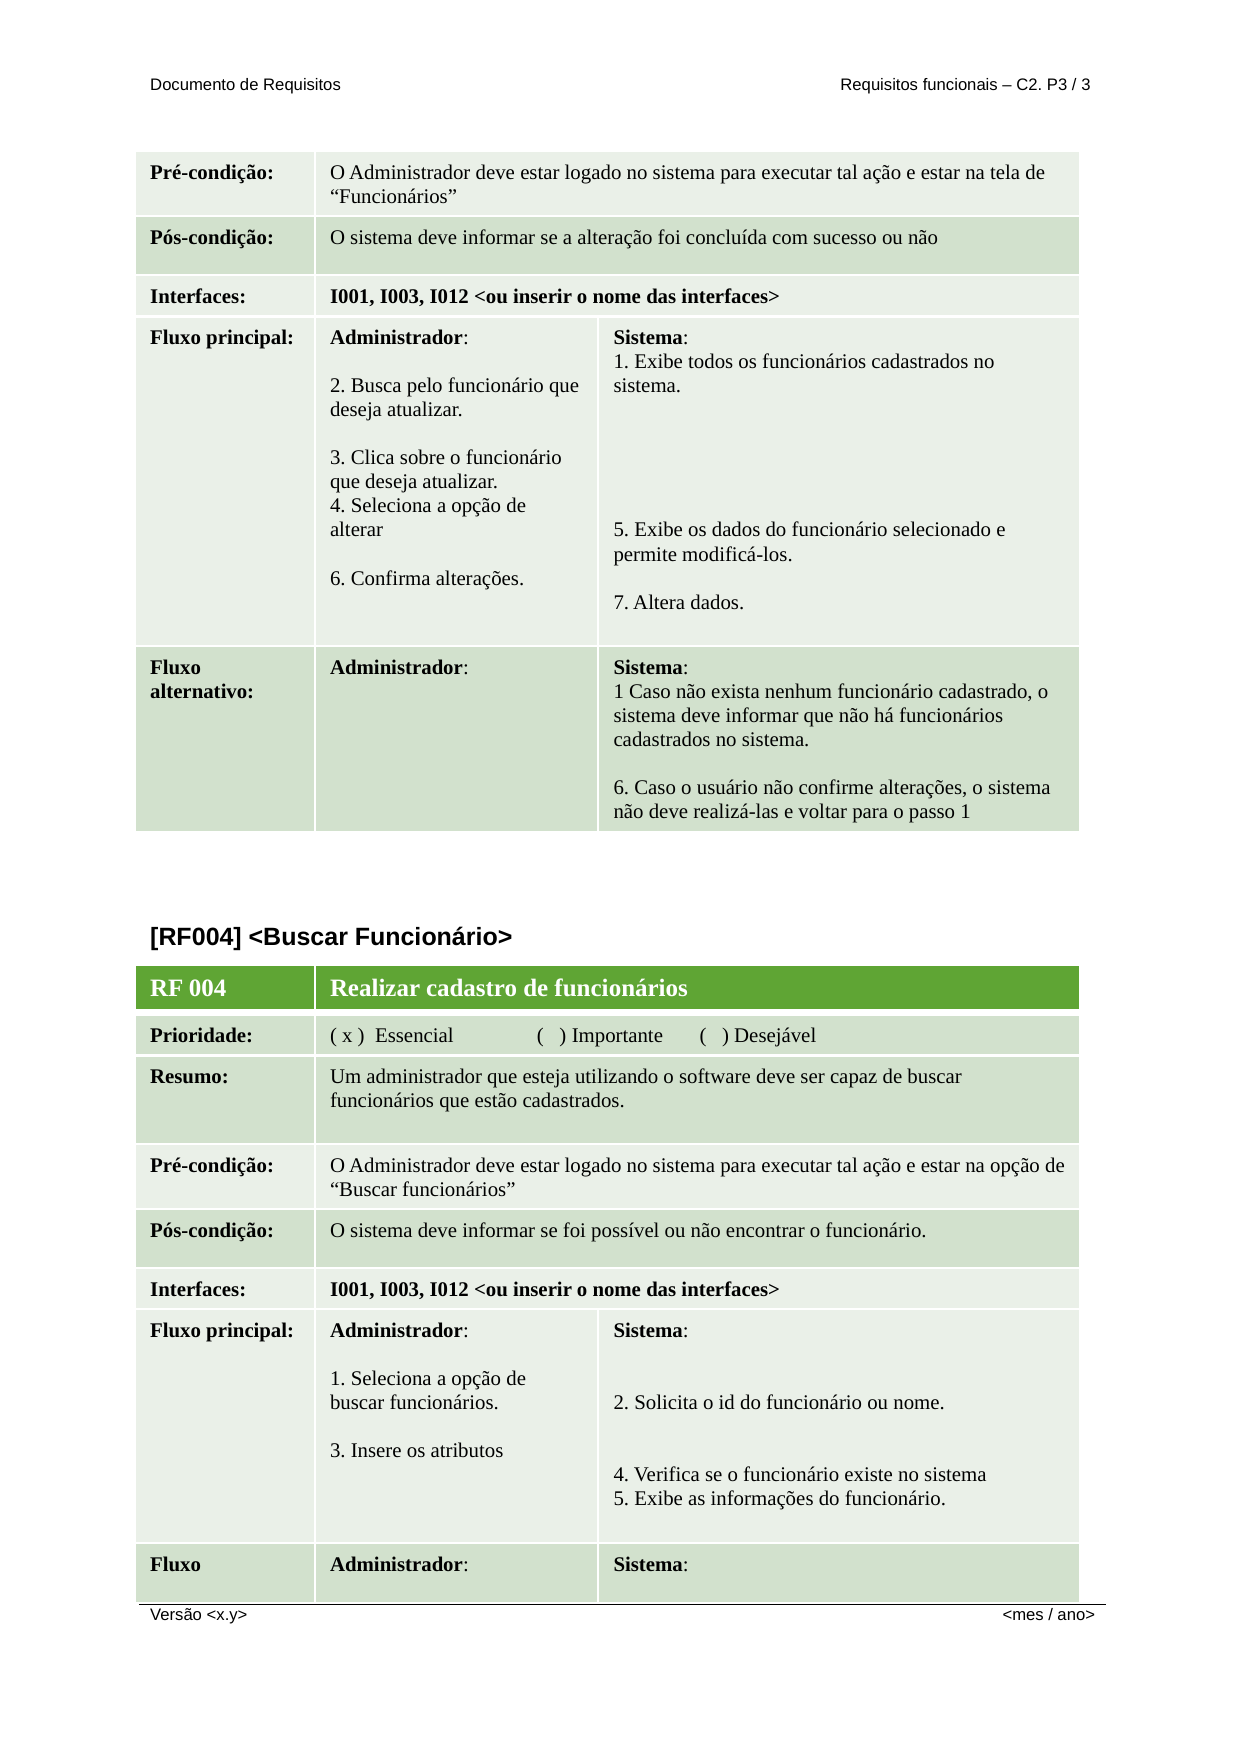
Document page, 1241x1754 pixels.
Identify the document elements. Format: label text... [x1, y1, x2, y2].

table_cell Pós-condição: [136, 217, 314, 274]
table_cell Um administrador que esteja utilizando o software deve ser capaz de buscar funcionários que estão cadastrados. [316, 1057, 1079, 1143]
table_cell Pós-condição: [136, 1210, 314, 1267]
table_cell Pré-condição: [136, 152, 314, 215]
table_cell Administrador: 1. Seleciona a opção de buscar funcionários. 3. Insere os atributos [316, 1310, 597, 1542]
table_cell O Administrador deve estar logado no sistema para executar tal ação e estar na tela de “Funcionários” [316, 152, 1079, 215]
table_cell ( x ) Essencial ( ) Importante ( ) Desejável [316, 1016, 1079, 1054]
table_cell Sistema: 1 Caso não exista nenhum funcionário cadastrado, o sistema deve informar que não há funcionários cadastrados no sistema. 6. Caso o usuário não confirme alterações, o sistema não deve realizá-las e voltar para o passo 1 [599, 647, 1079, 831]
table_cell Pré-condição: [136, 1145, 314, 1208]
table_cell Fluxo [136, 1544, 314, 1602]
table_cell O sistema deve informar se a alteração foi concluída com sucesso ou não [316, 217, 1079, 274]
table_cell Interfaces: [136, 276, 314, 315]
table_cell I001, I003, I012 <ou inserir o nome das interfaces> [316, 1269, 1079, 1308]
table_cell I001, I003, I012 <ou inserir o nome das interfaces> [316, 276, 1079, 315]
table_cell Administrador: [316, 647, 597, 831]
table_cell Administrador: 2. Busca pelo funcionário que deseja atualizar. 3. Clica sobre o funcionário que deseja atualizar. 4. Seleciona a opção de alterar 6. Confirma alterações. [316, 318, 597, 645]
table_cell Administrador: [316, 1544, 597, 1602]
table_cell Fluxo principal: [136, 1310, 314, 1542]
table_cell Fluxo principal: [136, 318, 314, 645]
table_cell Fluxo alternativo: [136, 647, 314, 831]
text [RF004] <Buscar Funcionário> [150, 922, 1090, 951]
table_cell Sistema: 1. Exibe todos os funcionários cadastrados no sistema. 5. Exibe os dados do funcionário selecionado e permite modificá-los. 7. Altera dados. [599, 318, 1079, 645]
table_cell Interfaces: [136, 1269, 314, 1308]
table_cell O sistema deve informar se foi possível ou não encontrar o funcionário. [316, 1210, 1079, 1267]
table_cell Prioridade: [136, 1016, 314, 1054]
table_cell O Administrador deve estar logado no sistema para executar tal ação e estar na opção de “Buscar funcionários” [316, 1145, 1079, 1208]
table_cell Sistema: 2. Solicita o id do funcionário ou nome. 4. Verifica se o funcionário existe no sistema 5. Exibe as informações do funcionário. [599, 1310, 1079, 1542]
table_cell Sistema: [599, 1544, 1079, 1602]
table_cell Resumo: [136, 1057, 314, 1143]
table_header RF 004 [136, 966, 314, 1009]
table_header Realizar cadastro de funcionários [316, 966, 1079, 1009]
